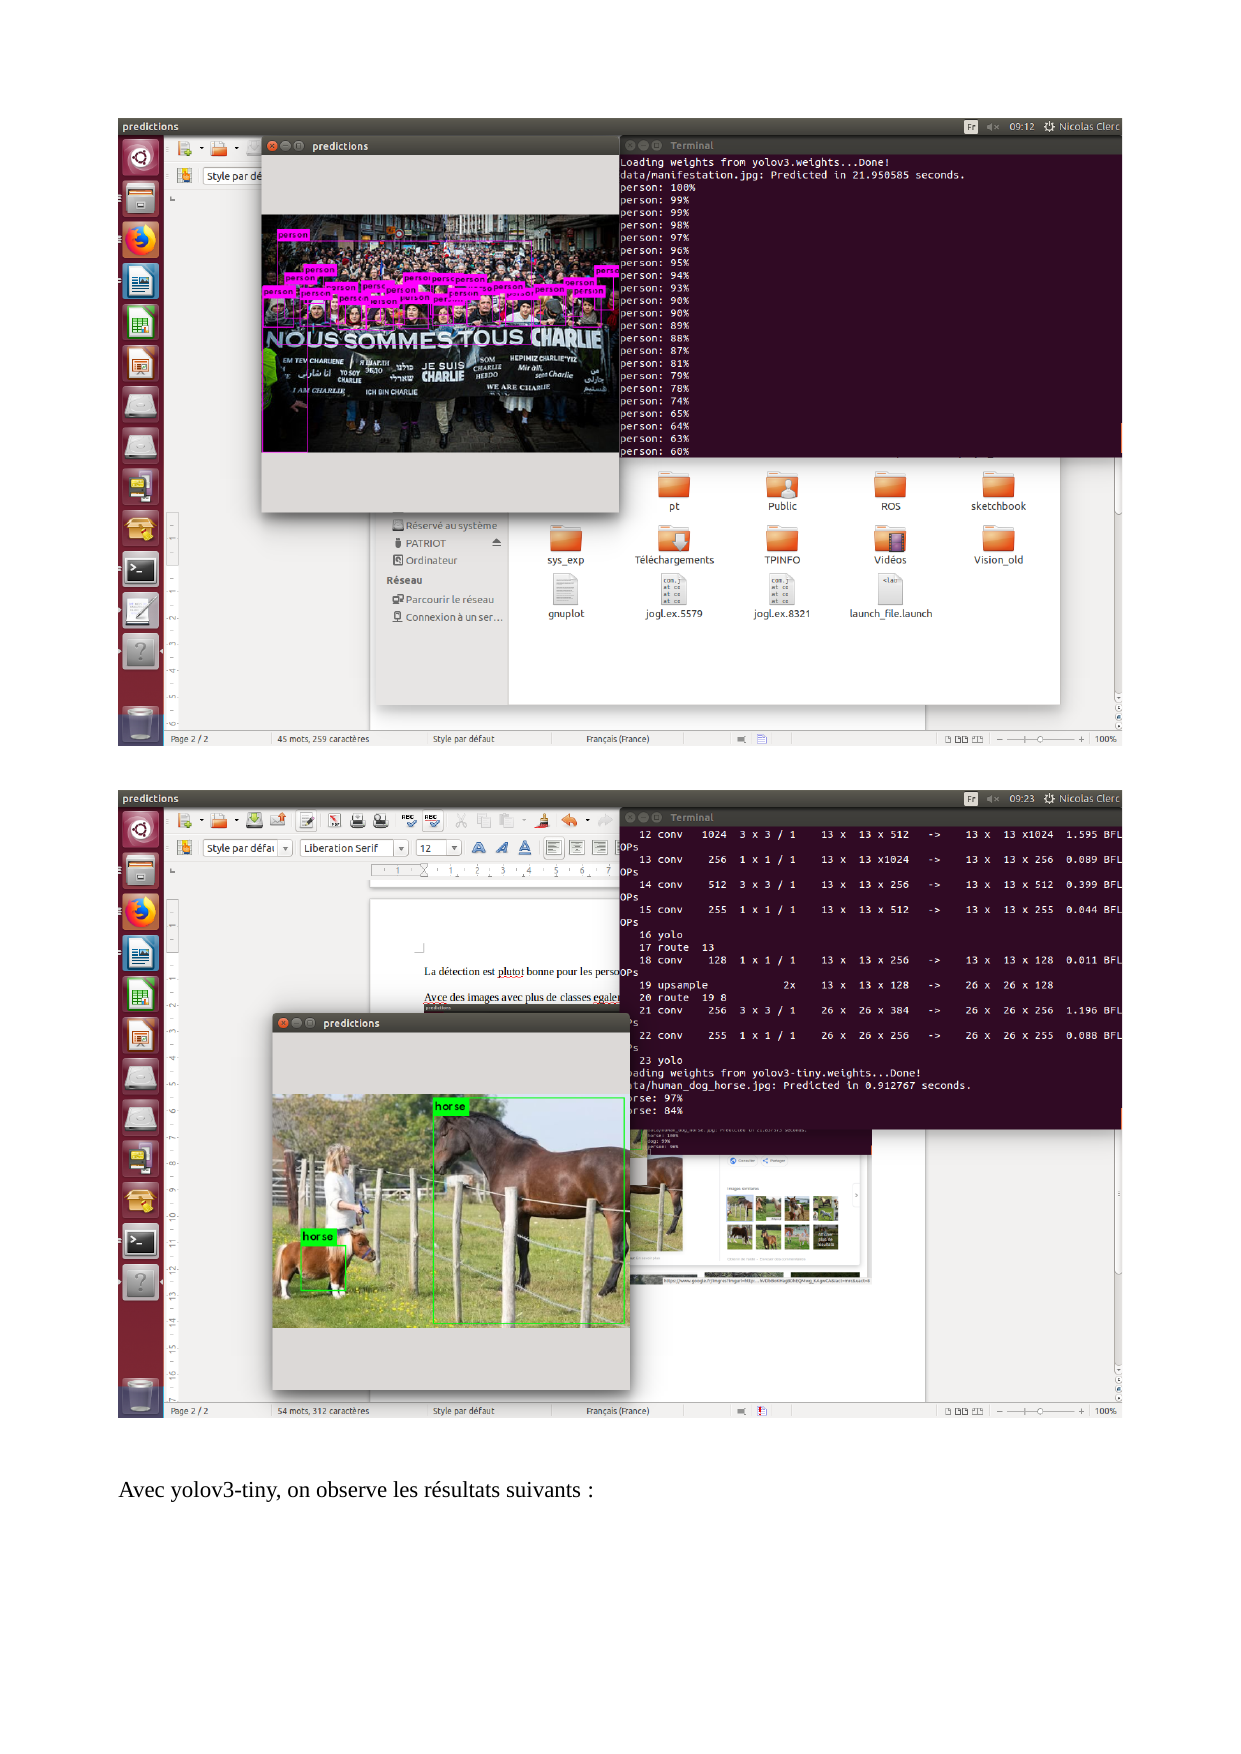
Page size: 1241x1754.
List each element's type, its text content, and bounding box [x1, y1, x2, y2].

picture [118, 790, 1123, 1418]
picture [118, 118, 1123, 746]
text Avec yolov3-tiny, on observe les résultats suivants : [118, 1476, 1122, 1502]
